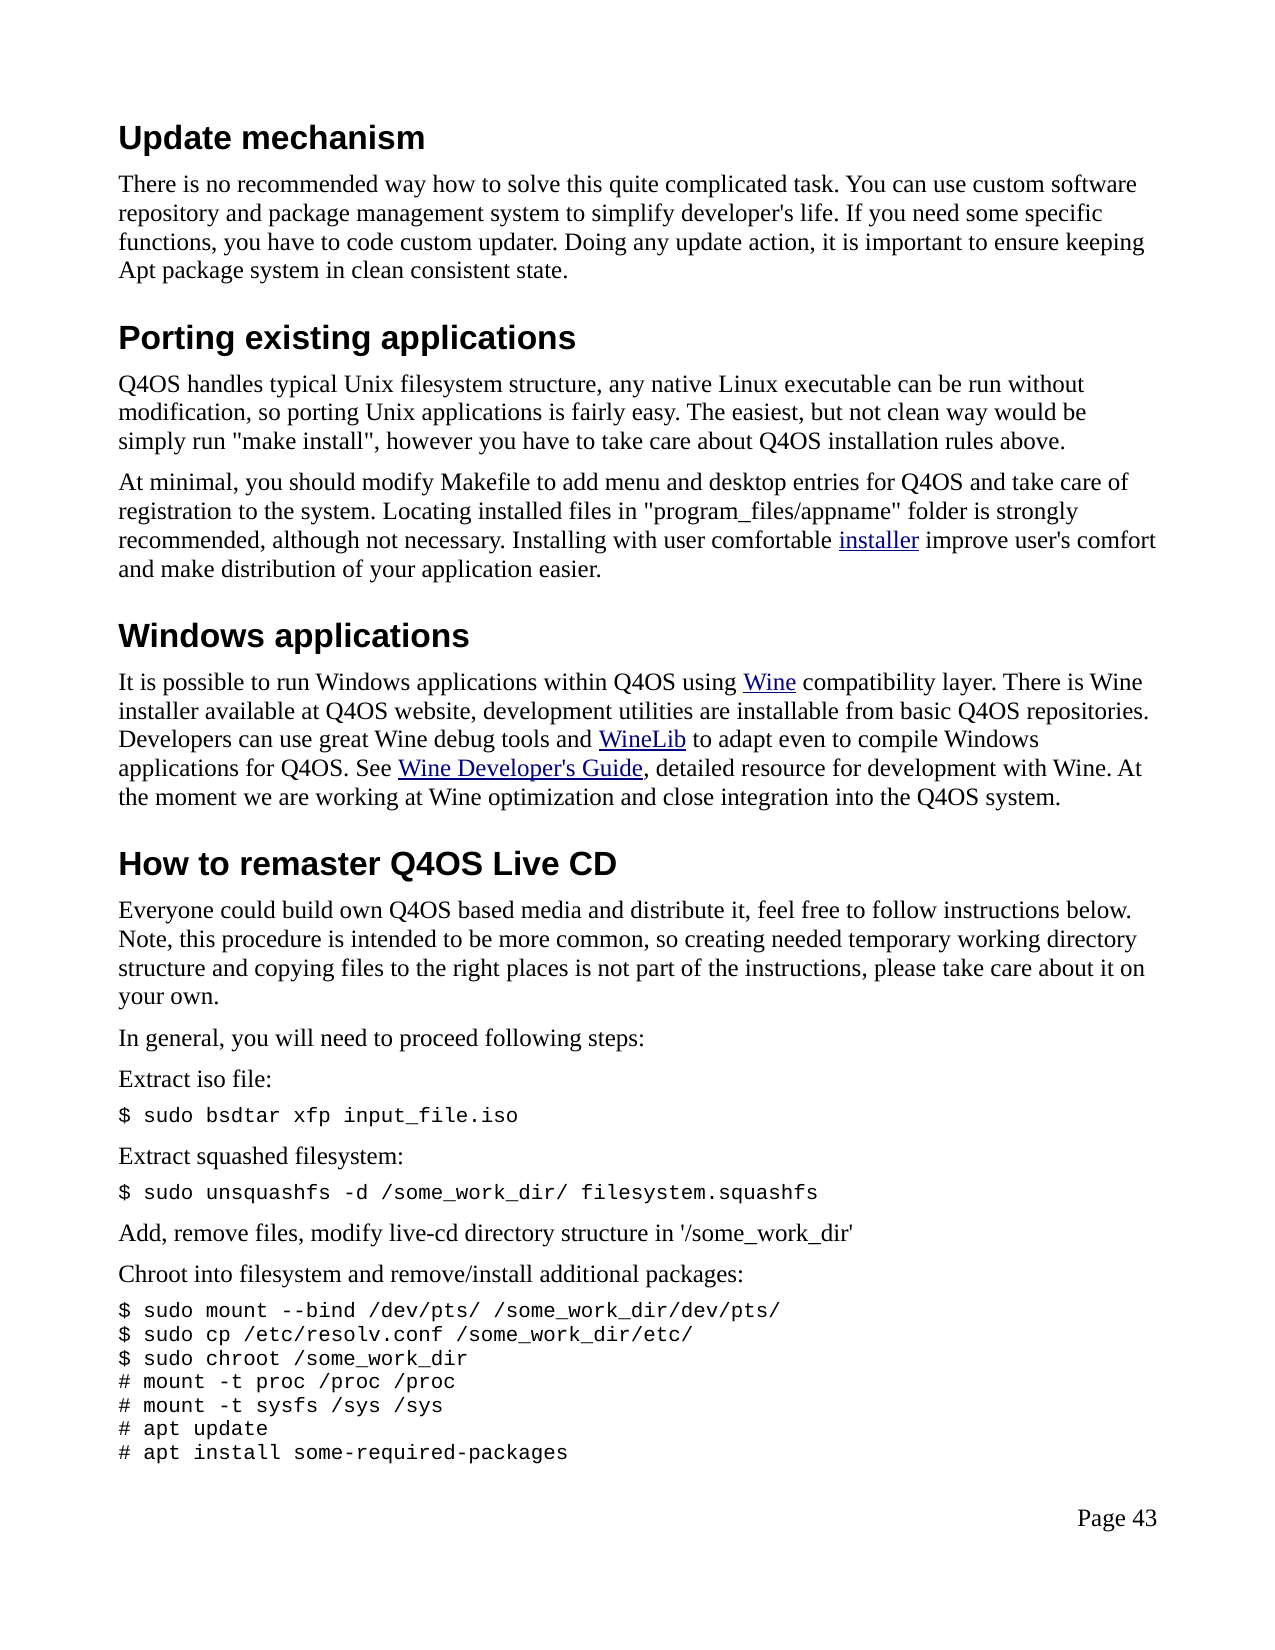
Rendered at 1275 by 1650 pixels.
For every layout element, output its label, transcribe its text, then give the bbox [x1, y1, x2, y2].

text At minimal, you should modify Makefile to add menu and desktop entries for Q4OS and take care of registration to the system. Locating installed files in "program_files/appname" folder is strongly recommended, although not necessary. Installing with user comfortable installer improve user's comfort and make distribution of your application easier. [118, 467, 1157, 582]
subtitle Update mechanism [118, 118, 1157, 157]
text It is possible to run Windows applications within Q4OS using Wine compatibility layer. There is Wine installer available at Q4OS website, development utilities are installable from basic Q4OS repositories. Developers can use great Wine debug tools and WineLib to adapt even to compile Windows applications for Q4OS. See Wine Developer's Guide, detailed resource for development with Wine. At the moment we are working at Wine optimization and close integration into the Q4OS system. [118, 667, 1157, 811]
text $ sudo mount --bind /dev/pts/ /some_work_dir/dev/pts/ $ sudo cp /etc/resolv.conf /some_work_dir/etc/ $ sudo chroot /some_work_dir # mount -t proc /proc /proc # mount -t sysfs /sys /sys # apt update # apt install some-required-packages [118, 1300, 1157, 1466]
text $ sudo unsquashfs -d /some_work_dir/ filesystem.squashfs [118, 1182, 1157, 1206]
text Add, remove files, modify live-cd directory structure in '/some_work_dir' [118, 1218, 1157, 1246]
subtitle Porting existing applications [118, 318, 1157, 356]
subtitle Windows applications [118, 616, 1157, 654]
text $ sudo bsdtar xfp input_file.iso [118, 1105, 1157, 1129]
text Extract iso file: [118, 1064, 1157, 1093]
subtitle How to remaster Q4OS Live CD [118, 844, 1157, 883]
text Chroot into filesystem and remove/install additional packages: [118, 1259, 1157, 1288]
text Q4OS handles typical Unix filesystem structure, any native Linux executable can be run without modification, so porting Unix applications is fairly easy. The easiest, but not clean way would be simply run "make install", however you have to take care about Q4OS installation rules above. [118, 369, 1157, 455]
text There is no recommended way how to solve this quite complicated task. You can use custom software repository and package management system to simplify developer's life. If you need some specific functions, you have to code custom updater. Doing any update action, it is important to ensure keeping Apt package system in clean consistent state. [118, 169, 1157, 284]
text Everyone could build own Q4OS based media and distribute it, feel free to follow instructions below. Note, this procedure is intended to be more common, so creating needed temporary working directory structure and copying files to the right places is not part of the instructions, please take care about it on your own. [118, 895, 1157, 1010]
text Extract squashed filesystem: [118, 1141, 1157, 1169]
text In general, you will need to proceed following steps: [118, 1023, 1157, 1051]
